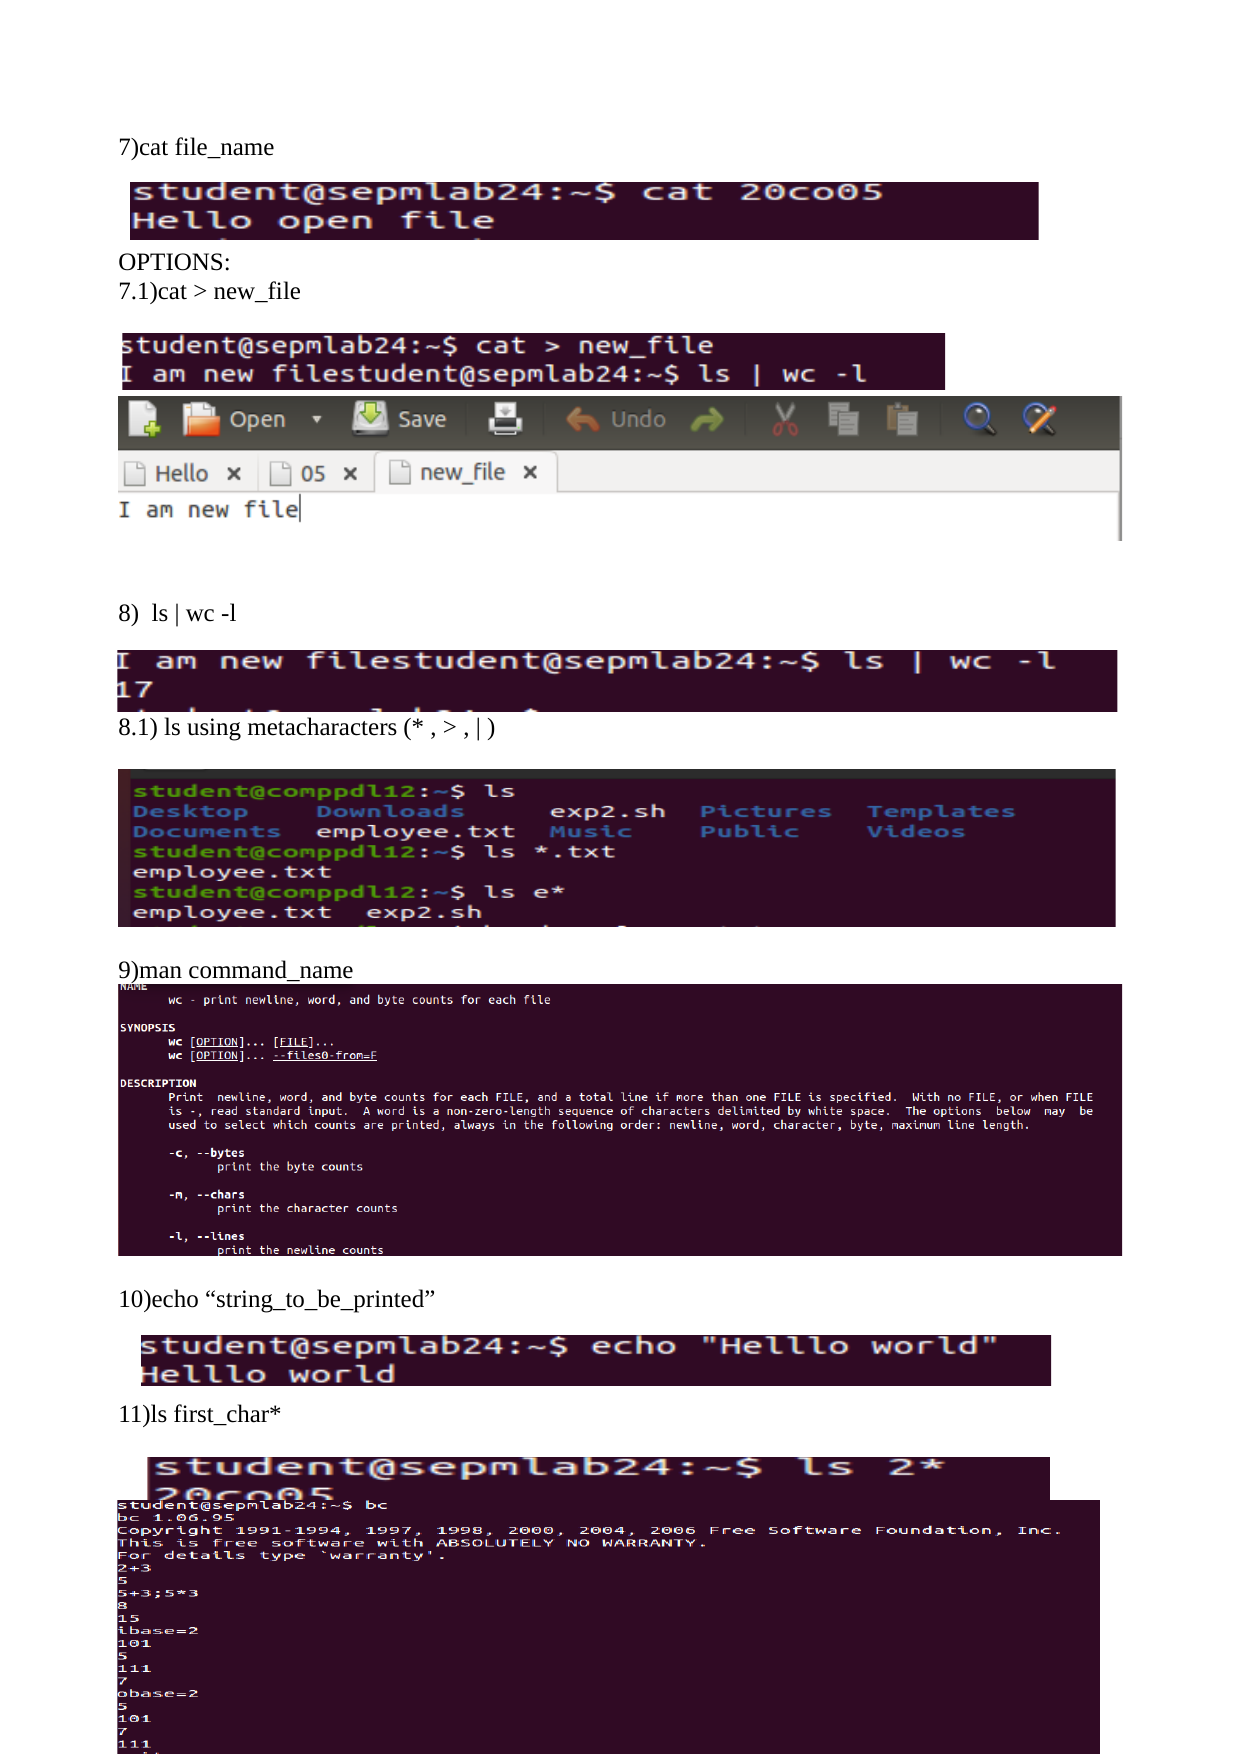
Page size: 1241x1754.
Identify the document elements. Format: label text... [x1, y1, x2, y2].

text 8) ls | wc -l [118, 598, 1122, 626]
text 10)echo “string_to_be_printed” [118, 1284, 1122, 1313]
text 7)cat file_name [118, 132, 1122, 161]
text 8.1) ls using metacharacters (* , > , | ) [118, 626, 1122, 740]
text 9)man command_name [118, 955, 1122, 984]
text 11)ls first_char* [118, 1399, 1122, 1428]
text 7.1)cat > new_file [118, 276, 1122, 305]
text OPTIONS: [118, 247, 1122, 276]
